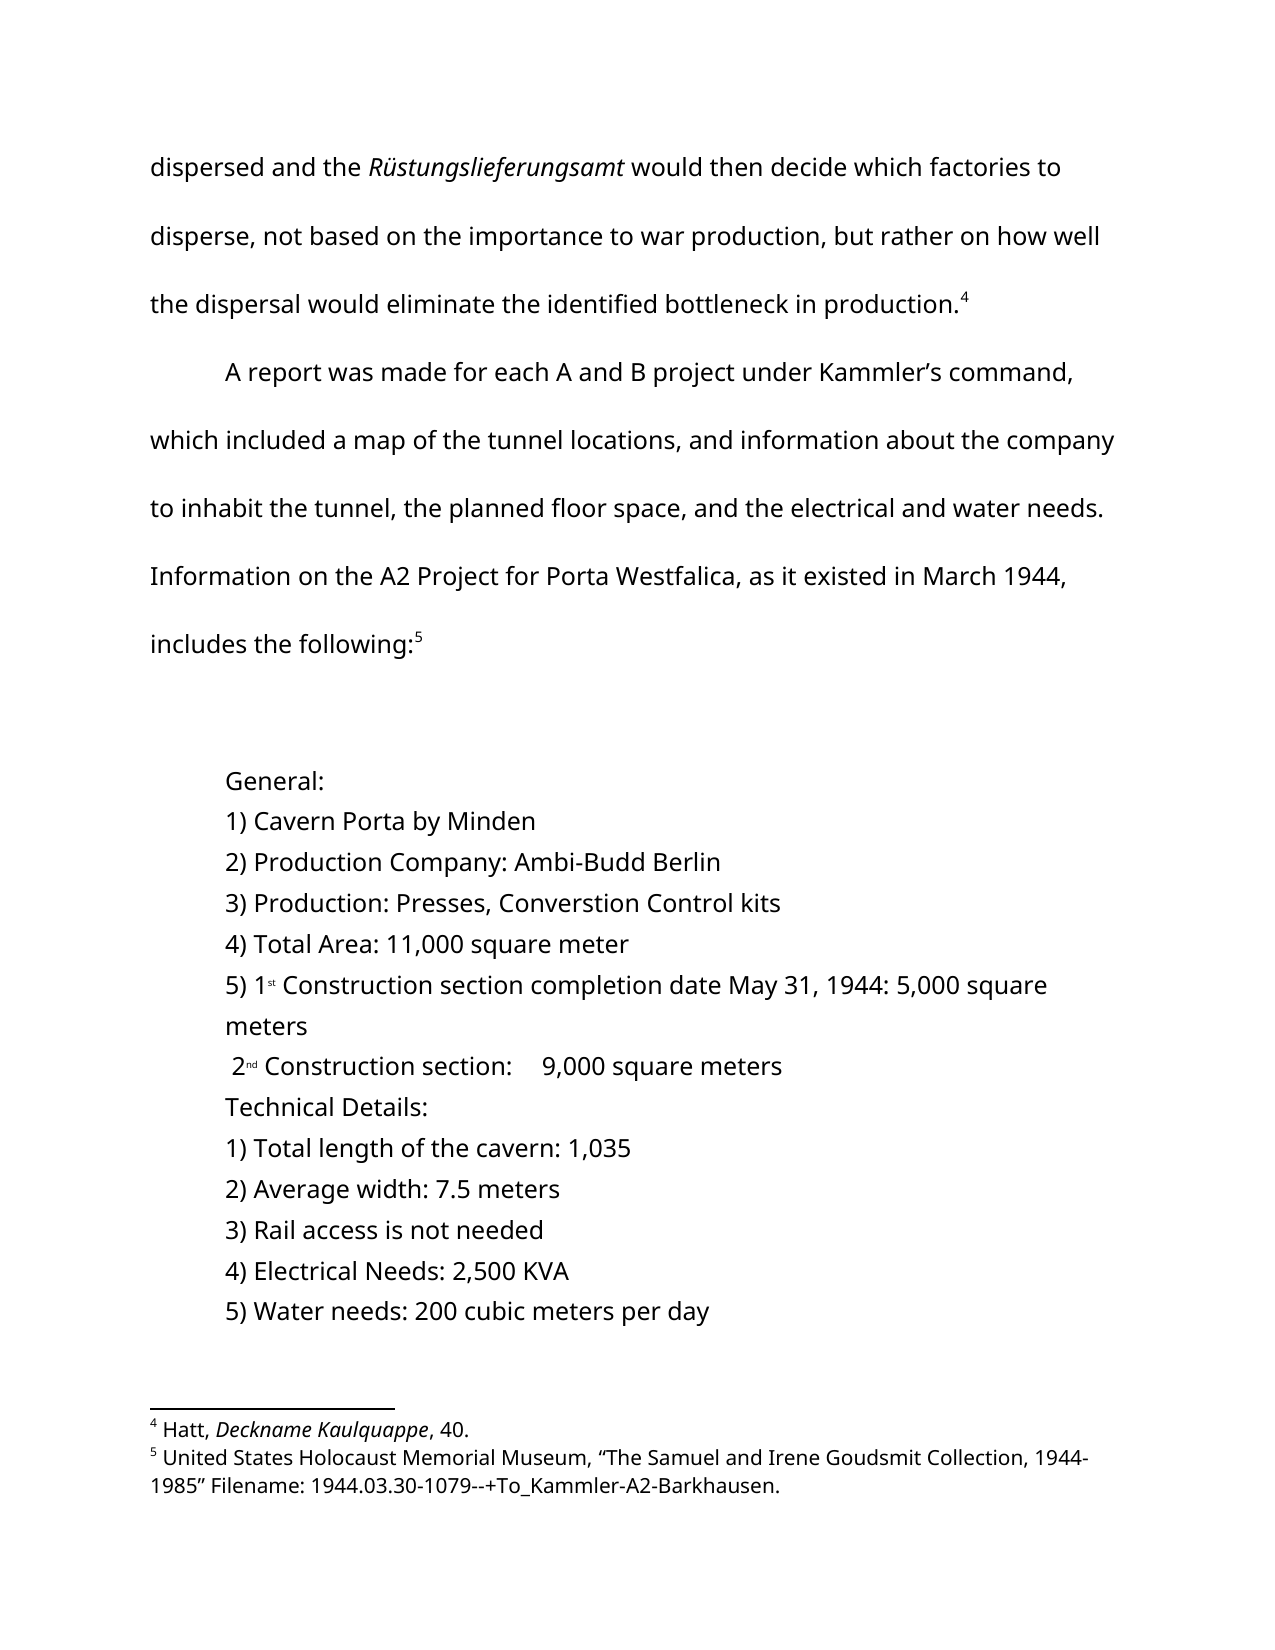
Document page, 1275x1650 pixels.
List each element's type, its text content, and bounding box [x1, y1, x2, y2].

text Hatt, Deckname Kaulquappe, 40. [150, 1415, 1125, 1443]
text 2) Production Company: Ambi-Budd Berlin [225, 845, 1125, 879]
text 4) Electrical Needs: 2,500 KVA [225, 1253, 1125, 1287]
text United States Holocaust Memorial Museum, “The Samuel and Irene Goudsmit Collection, 1944-1985” Filename: 1944.03.30-1079--+To_Kammler-A2-Barkhausen. [150, 1443, 1125, 1500]
text 4) Total Area: 11,000 square meter [225, 926, 1125, 961]
text 2nd Construction section: 9,000 square meters [225, 1049, 1125, 1083]
text dispersed and the Rüstungslieferungsamt would then decide which factories to disperse, not based on the importance to war production, but rather on how well the dispersal would eliminate the identified bottleneck in production. [150, 150, 1125, 320]
text General: [225, 763, 1125, 797]
text A report was made for each A and B project under Kammler’s command, which included a map of the tunnel locations, and information about the company to inhabit the tunnel, the planned floor space, and the electrical and water needs. Information on the A2 Project for Porta Westfalica, as it existed in March 1944, includes the following: [150, 354, 1125, 661]
text 1) Cavern Porta by Minden [225, 804, 1125, 838]
text 1) Total length of the cavern: 1,035 [225, 1131, 1125, 1165]
text 5) 1st Construction section completion date May 31, 1944: 5,000 square meters [225, 967, 1125, 1042]
text 5) Water needs: 200 cubic meters per day [225, 1294, 1125, 1328]
text 3) Rail access is not needed [225, 1212, 1125, 1246]
text 2) Average width: 7.5 meters [225, 1171, 1125, 1206]
text 3) Production: Presses, Converstion Control kits [225, 886, 1125, 920]
text Technical Details: [225, 1090, 1125, 1124]
